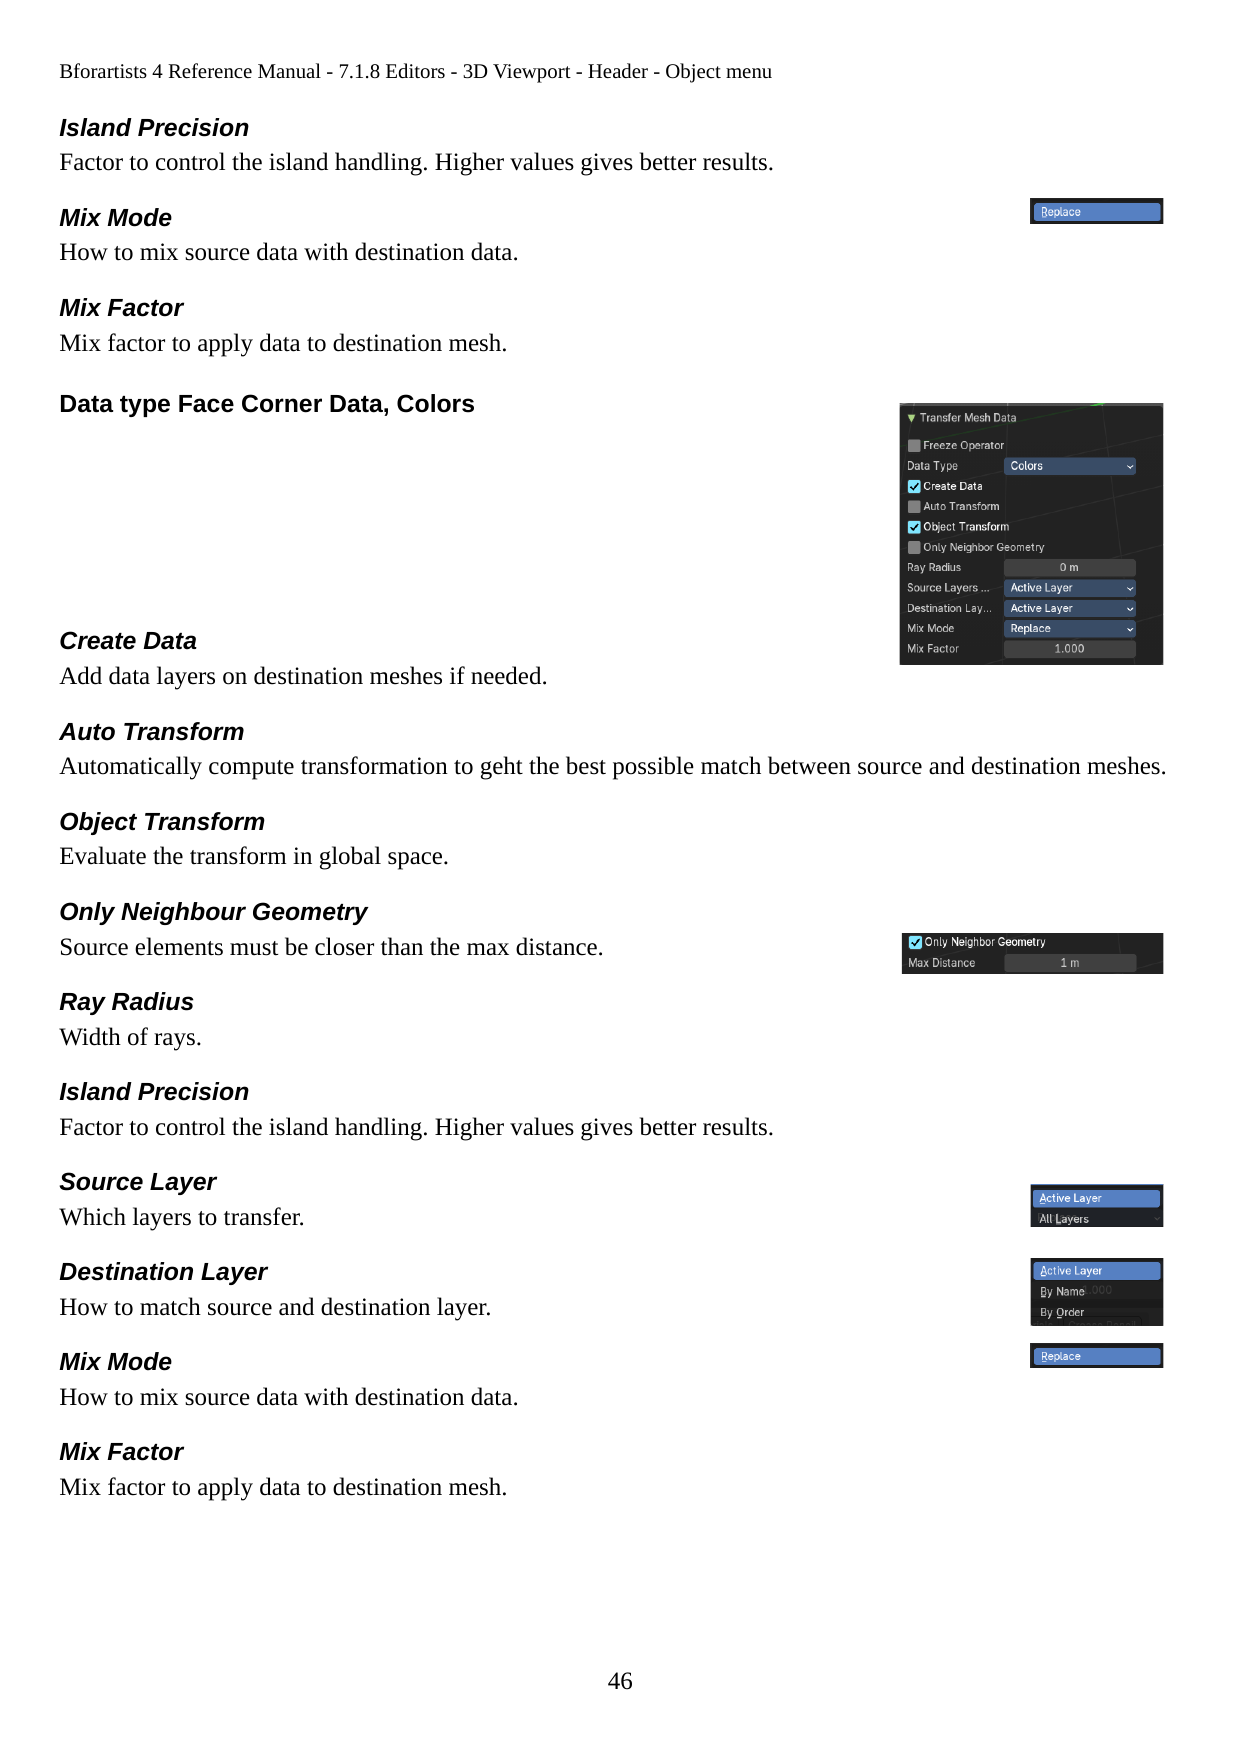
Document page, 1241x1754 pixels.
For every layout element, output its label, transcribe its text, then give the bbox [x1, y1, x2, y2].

text Mix factor to apply data to destination mesh. [59, 1472, 1181, 1501]
picture [1030, 1184, 1164, 1227]
subtitle Mix Mode [59, 1347, 1181, 1376]
picture [1030, 198, 1164, 224]
subtitle Only Neighbour Geometry [59, 897, 1181, 925]
subtitle Mix Factor [59, 1437, 1181, 1466]
text How to mix source data with destination data. [59, 237, 1181, 266]
subtitle Source Layer [59, 1167, 1181, 1196]
subtitle Mix Mode [59, 203, 1181, 231]
subtitle Mix Factor [59, 293, 1181, 321]
text Width of rays. [59, 1022, 1181, 1050]
text Factor to control the island handling. Higher values gives better results. [59, 147, 1181, 176]
subtitle Ray Radius [59, 987, 1181, 1015]
subtitle Auto Transform [59, 717, 1181, 745]
text Automatically compute transformation to geht the best possible match between source and destination meshes. [59, 751, 1181, 780]
text Source elements must be closer than the max distance. [59, 932, 1181, 960]
subtitle Object Transform [59, 807, 1181, 835]
picture [899, 403, 1164, 665]
text Which layers to transfer. [59, 1202, 1181, 1231]
subtitle [1164, 626, 1181, 655]
picture [1030, 1343, 1164, 1368]
text Evaluate the transform in global space. [59, 841, 1181, 870]
text Add data layers on destination meshes if needed. [59, 661, 1181, 690]
picture [1030, 1258, 1164, 1326]
subtitle Island Precision [59, 113, 1181, 141]
subtitle Create Data [59, 626, 899, 655]
picture [901, 933, 1164, 974]
subtitle Destination Layer [59, 1257, 1181, 1286]
text How to match source and destination layer. [59, 1292, 1030, 1321]
subtitle Data type Face Corner Data, Colors [59, 389, 1181, 418]
text How to mix source data with destination data. [59, 1382, 1181, 1411]
text Factor to control the island handling. Higher values gives better results. [59, 1112, 1181, 1141]
text Mix factor to apply data to destination mesh. [59, 328, 1181, 356]
subtitle Island Precision [59, 1077, 1181, 1106]
